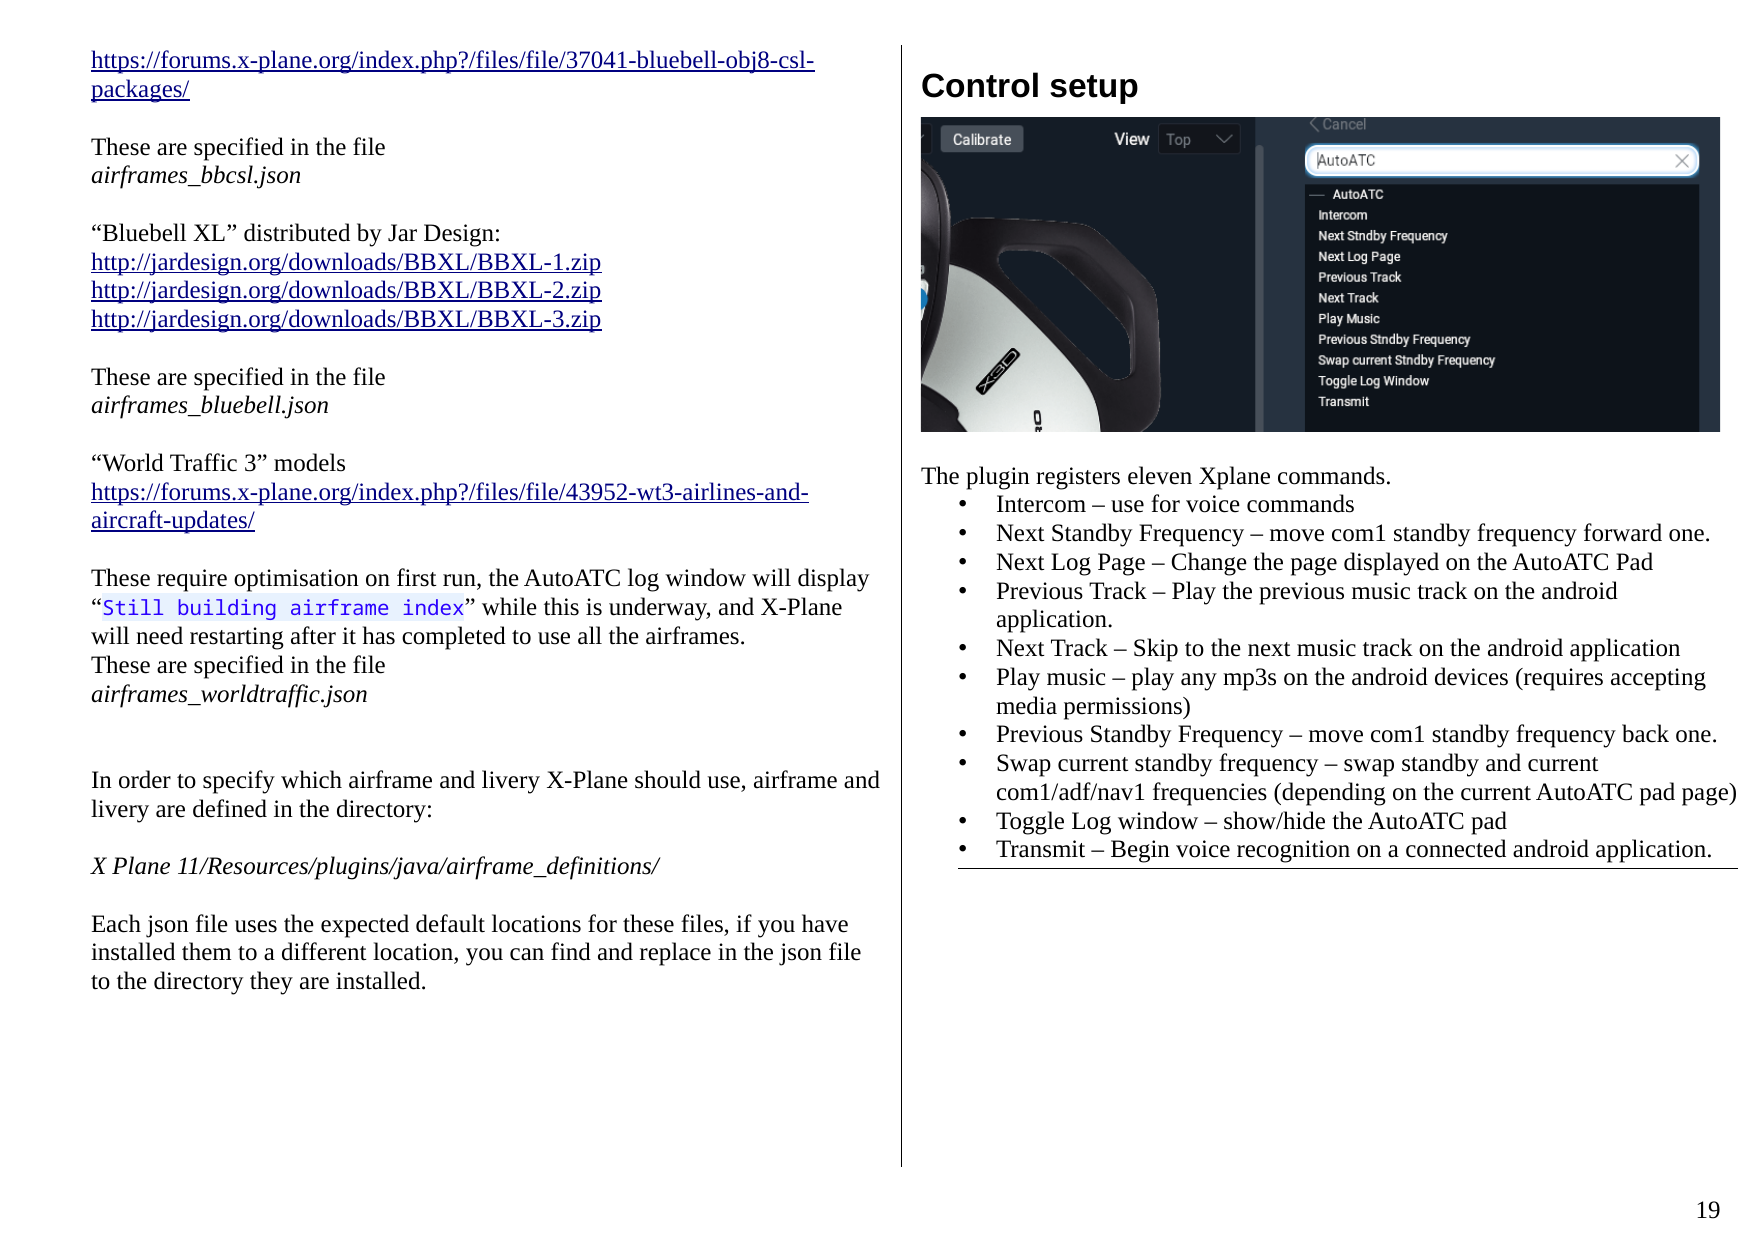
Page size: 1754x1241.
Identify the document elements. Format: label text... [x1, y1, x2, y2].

text airframes_worldtraffic.json [91, 679, 881, 707]
text http://jardesign.org/downloads/BBXL/BBXL-1.zip [91, 247, 881, 275]
list Previous Standby Frequency – move com1 standby frequency back one. [958, 719, 1738, 748]
text These are specified in the file [91, 362, 881, 390]
text X Plane 11/Resources/plugins/java/airframe_definitions/ [91, 851, 881, 880]
text The plugin registers eleven Xplane commands. [921, 461, 1720, 489]
text airframes_bbcsl.json [91, 160, 881, 189]
list Toggle Log window – show/hide the AutoATC pad [958, 806, 1738, 834]
list Next Standby Frequency – move com1 standby frequency forward one. [958, 518, 1738, 547]
text http://jardesign.org/downloads/BBXL/BBXL-3.zip [91, 304, 881, 333]
text https://forums.x-plane.org/index.php?/files/file/43952-wt3-airlines-and-aircraft-updates/ [91, 477, 881, 534]
list Intercom – use for voice commands [958, 489, 1738, 518]
text These are specified in the file [91, 132, 881, 160]
text In order to specify which airframe and livery X-Plane should use, airframe and livery are defined in the directory: [91, 765, 881, 822]
text These require optimisation on first run, the AutoATC log window will display “Still building airframe index” while this is underway, and X-Plane will need restarting after it has completed to use all the airframes. [91, 563, 881, 650]
text https://forums.x-plane.org/index.php?/files/file/37041-bluebell-obj8-csl-packages/ [91, 45, 881, 103]
list Next Log Page – Change the page displayed on the AutoATC Pad [958, 547, 1738, 576]
text http://jardesign.org/downloads/BBXL/BBXL-2.zip [91, 275, 881, 304]
list Next Track – Skip to the next music track on the android application [958, 633, 1738, 662]
subtitle Control setup [921, 66, 1738, 105]
picture [920, 117, 1721, 432]
text These are specified in the file [91, 650, 881, 679]
list Previous Track – Play the previous music track on the android application. [958, 576, 1738, 633]
list Swap current standby frequency – swap standby and current com1/adf/nav1 frequencies (depending on the current AutoATC pad page) [958, 748, 1738, 806]
text airframes_bluebell.json [91, 390, 881, 419]
list Transmit – Begin voice recognition on a connected android application. [958, 834, 1738, 868]
text Each json file uses the expected default locations for these files, if you have installed them to a different location, you can find and replace in the json file to the directory they are installed. [91, 909, 881, 995]
text “Bluebell XL” distributed by Jar Design: [91, 218, 881, 247]
text “World Traffic 3” models [91, 448, 881, 477]
list Play music – play any mp3s on the android devices (requires accepting media permissions) [958, 662, 1738, 719]
